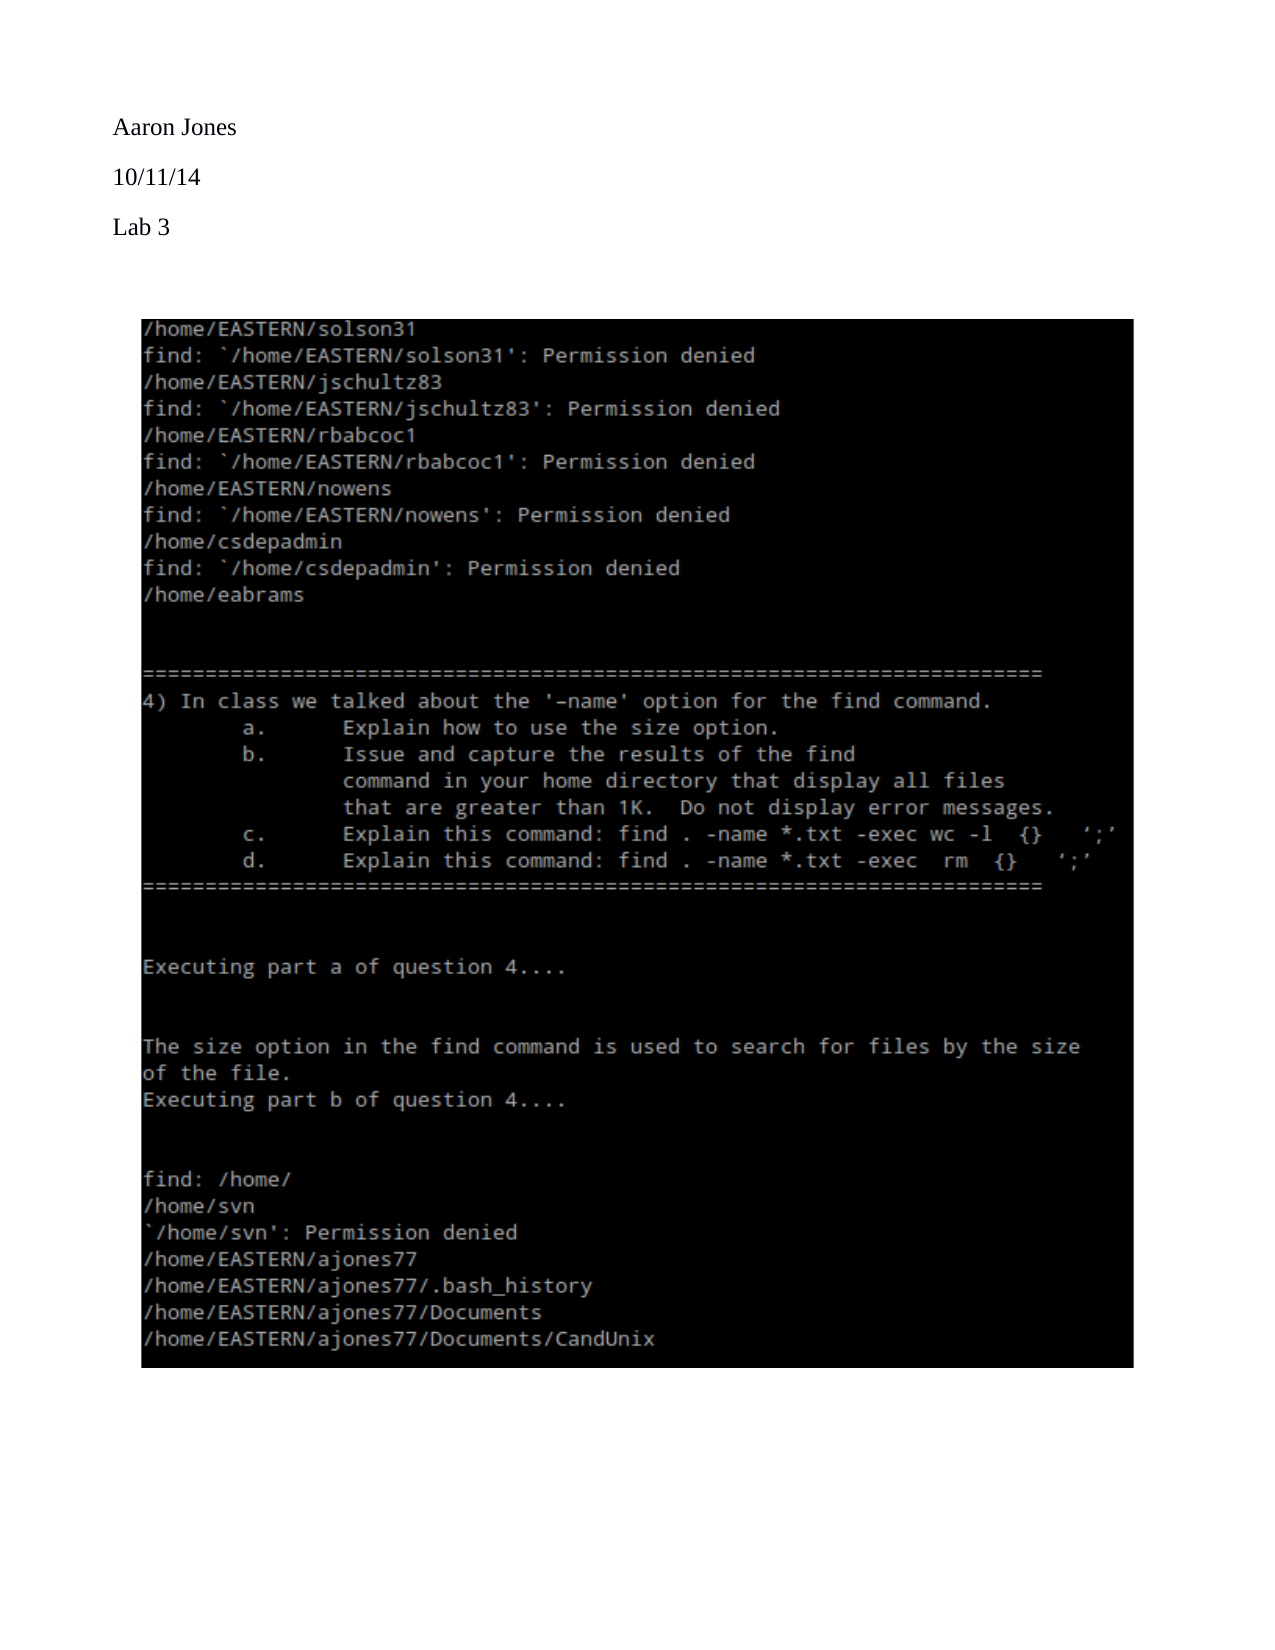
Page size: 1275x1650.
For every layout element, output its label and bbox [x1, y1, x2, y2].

picture [141, 319, 1134, 1368]
